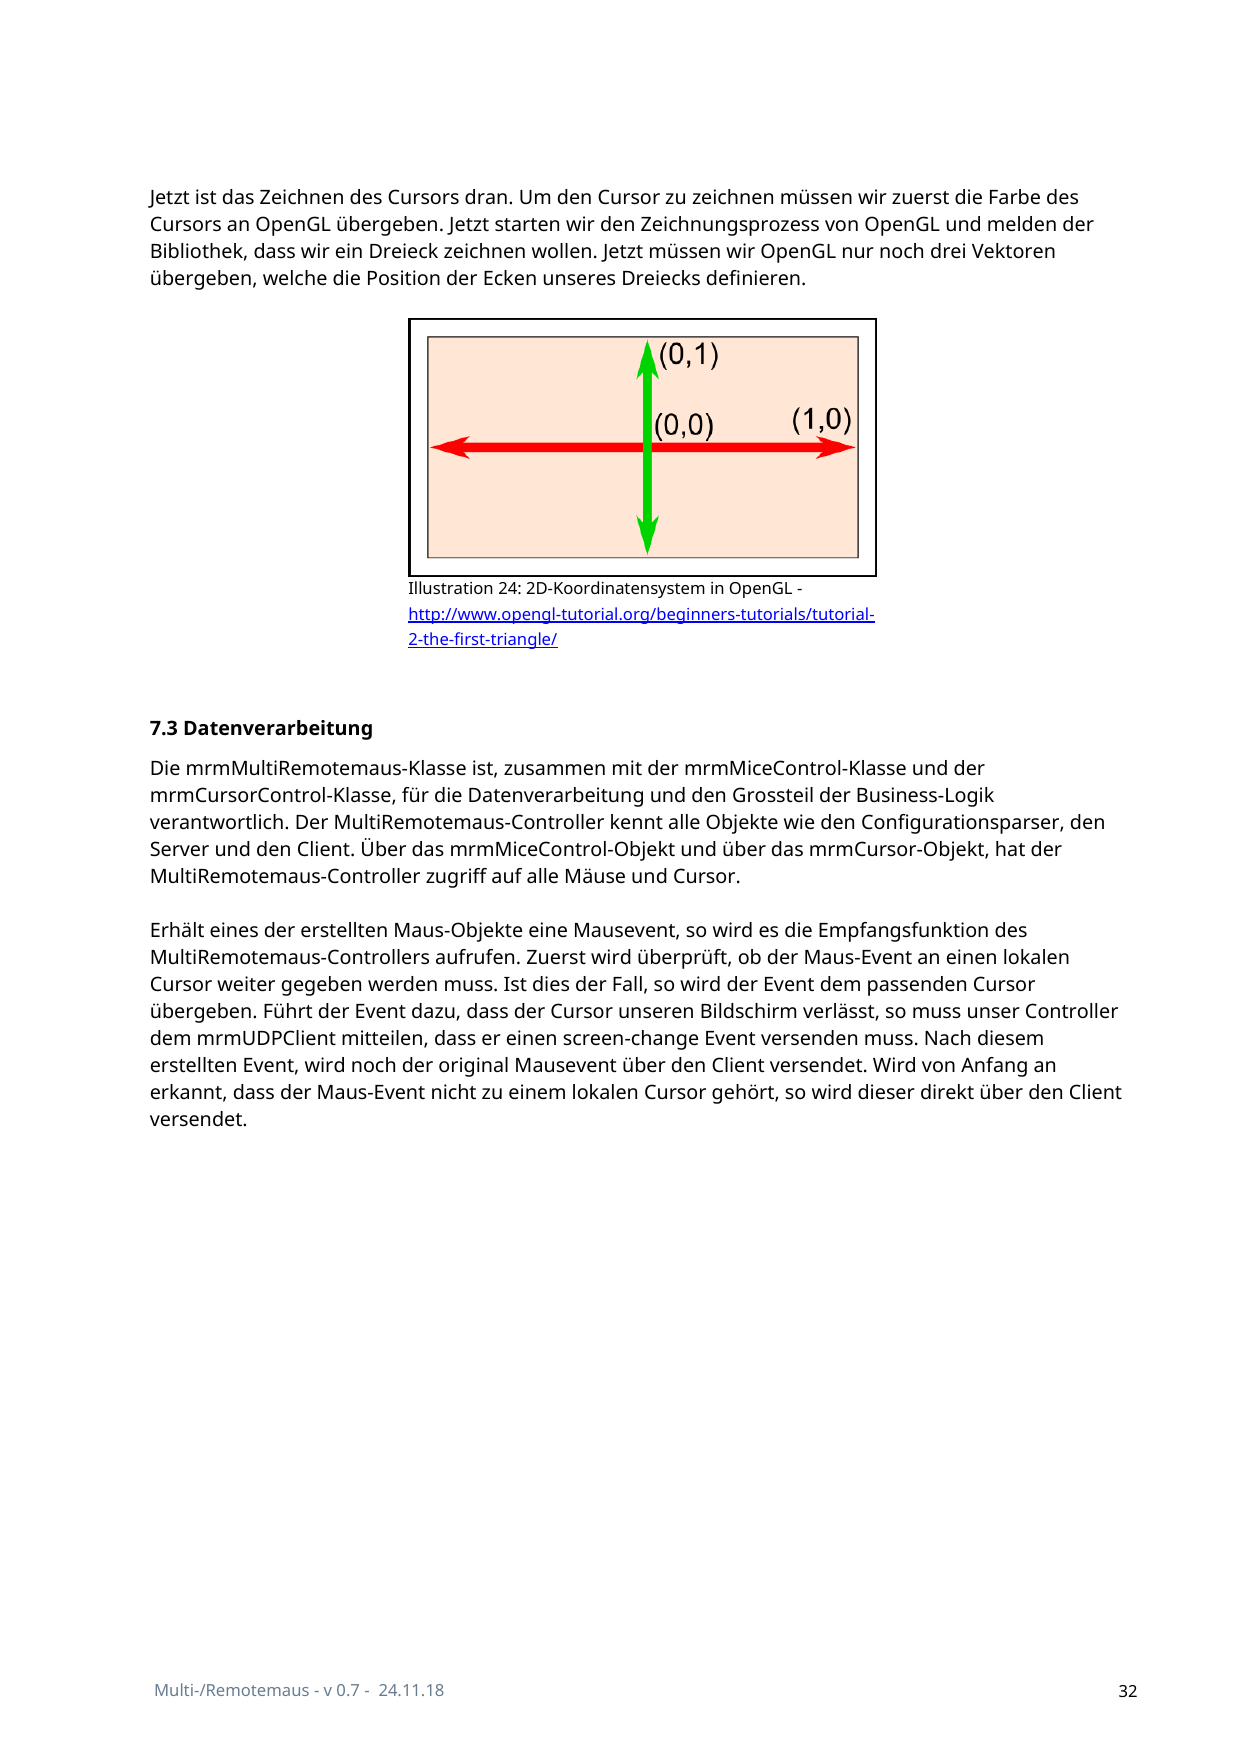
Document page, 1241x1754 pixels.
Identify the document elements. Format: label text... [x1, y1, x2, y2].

text Jetzt ist das Zeichnen des Cursors dran. Um den Cursor zu zeichnen müssen wir zuerst die Farbe des Cursors an OpenGL übergeben. Jetzt starten wir den Zeichnungsprozess von OpenGL und melden der Bibliothek, dass wir ein Dreieck zeichnen wollen. Jetzt müssen wir OpenGL nur noch drei Vektoren übergeben, welche die Position der Ecken unseres Dreiecks definieren. [149, 183, 1136, 291]
text Illustration : 2D-Koordinatensystem in OpenGL - http://www.opengl-tutorial.org/beginners-tutorials/tutorial-2-the-first-triangle/ [408, 577, 877, 650]
text Die mrmMultiRemotemaus-Klasse ist, zusammen mit der mrmMiceControl-Klasse und der mrmCursorControl-Klasse, für die Datenverarbeitung und den Grossteil der Business-Logik verantwortlich. Der MultiRemotemaus-Controller kennt alle Objekte wie den Configurationsparser, den Server und den Client. Über das mrmMiceControl-Objekt und über das mrmCursor-Objekt, hat der MultiRemotemaus-Controller zugriff auf alle Mäuse und Cursor. [149, 754, 1136, 889]
picture [408, 318, 877, 577]
text Erhält eines der erstellten Maus-Objekte eine Mausevent, so wird es die Empfangsfunktion des MultiRemotemaus-Controllers aufrufen. Zuerst wird überprüft, ob der Maus-Event an einen lokalen Cursor weiter gegeben werden muss. Ist dies der Fall, so wird der Event dem passenden Cursor übergeben. Führt der Event dazu, dass der Cursor unseren Bildschirm verlässt, so muss unser Controller dem mrmUDPClient mitteilen, dass er einen screen-change Event versenden muss. Nach diesem erstellten Event, wird noch der original Mausevent über den Client versendet. Wird von Anfang an erkannt, dass der Maus-Event nicht zu einem lokalen Cursor gehört, so wird dieser direkt über den Client versendet. [149, 916, 1136, 1132]
subtitle Datenverarbeitung [149, 715, 1136, 742]
